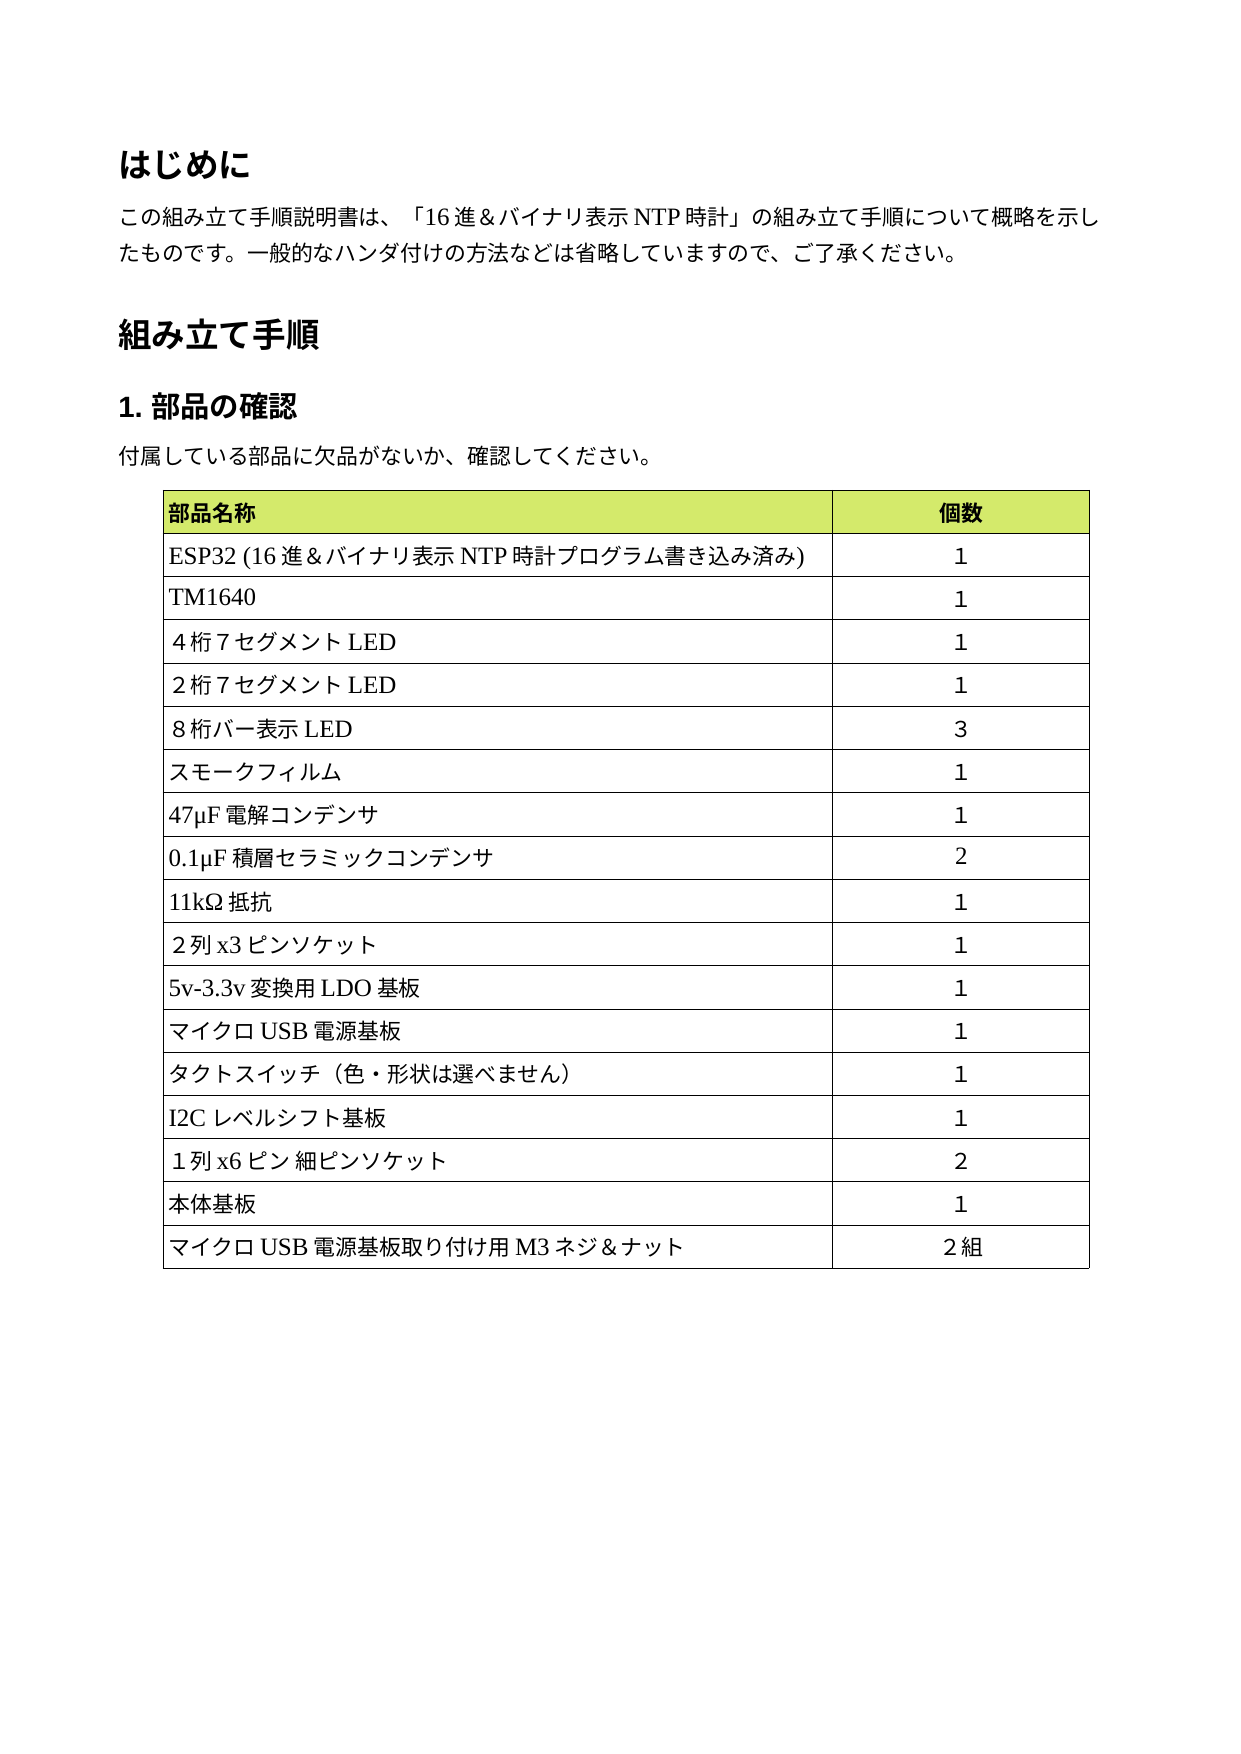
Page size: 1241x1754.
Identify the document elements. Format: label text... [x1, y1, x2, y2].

table_cell １ [833, 534, 1089, 576]
table_cell マイクロUSB電源基板 [164, 1010, 832, 1052]
table_cell ２桁７セグメントLED [164, 664, 832, 706]
table_cell ４桁７セグメントLED [164, 620, 832, 663]
subtitle 組み立て手順 [118, 308, 1122, 357]
table_cell 11kΩ抵抗 [164, 880, 832, 922]
table_cell ２組 [833, 1226, 1089, 1268]
table_cell ８桁バー表示LED [164, 707, 832, 749]
table_cell １ [833, 1096, 1089, 1138]
table_cell ２ [833, 1139, 1089, 1181]
table_cell １ [833, 923, 1089, 965]
table_cell 本体基板 [164, 1182, 832, 1224]
table_cell スモークフィルム [164, 750, 832, 792]
table_cell ２列x3ピンソケット [164, 923, 832, 965]
table_cell １ [833, 793, 1089, 836]
table_cell １ [833, 750, 1089, 792]
table_cell タクトスイッチ（色・形状は選べません） [164, 1053, 832, 1095]
table_cell 2 [833, 837, 1089, 879]
table_cell ESP32 (16進＆バイナリ表示NTP時計プログラム書き込み済み) [164, 534, 832, 576]
table_cell 47μF電解コンデンサ [164, 793, 832, 836]
table_cell I2Cレベルシフト基板 [164, 1096, 832, 1138]
table_cell ３ [833, 707, 1089, 749]
text 付属している部品に欠品がないか、確認してください。 [118, 439, 1122, 470]
table_cell 0.1μF積層セラミックコンデンサ [164, 837, 832, 879]
table_cell １ [833, 620, 1089, 663]
table_cell １ [833, 1010, 1089, 1052]
table_cell １ [833, 664, 1089, 706]
subtitle はじめに [118, 139, 1122, 187]
table_header 部品名称 [164, 491, 832, 533]
table_cell TM1640 [164, 577, 832, 619]
table_cell １ [833, 1182, 1089, 1224]
text この組み立て手順説明書は、「16進＆バイナリ表示NTP時計」の組み立て手順について概略を示したものです。一般的なハンダ付けの方法などは省略していますので、ご了承ください。 [118, 200, 1122, 268]
table_cell １ [833, 880, 1089, 922]
table_cell １ [833, 966, 1089, 1008]
table_cell １列x6ピン 細ピンソケット [164, 1139, 832, 1181]
table_cell １ [833, 1053, 1089, 1095]
table_cell １ [833, 577, 1089, 619]
table_cell マイクロUSB電源基板取り付け用M3ネジ＆ナット [164, 1226, 832, 1268]
table_header 個数 [833, 491, 1089, 533]
table_cell 5v-3.3v変換用LDO基板 [164, 966, 832, 1008]
subtitle 1. 部品の確認 [118, 384, 1122, 426]
